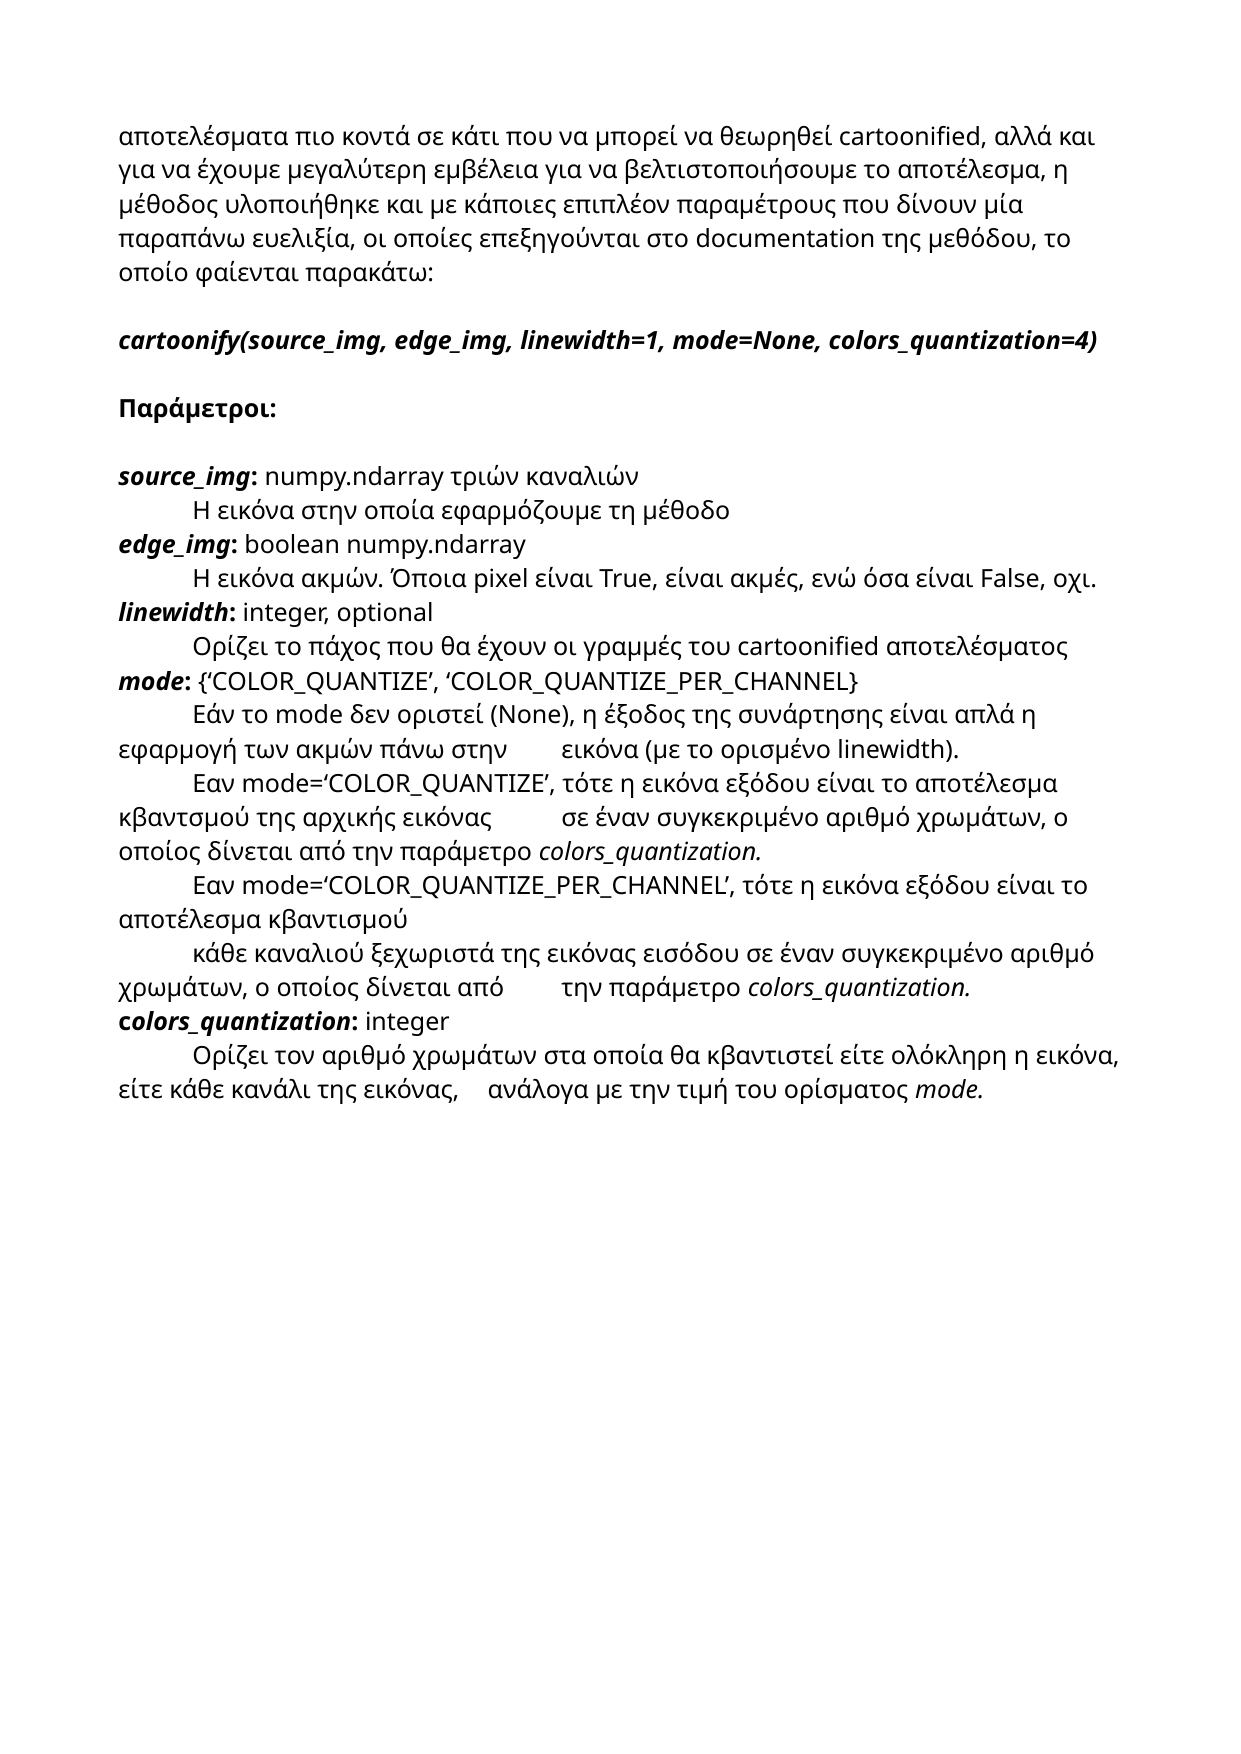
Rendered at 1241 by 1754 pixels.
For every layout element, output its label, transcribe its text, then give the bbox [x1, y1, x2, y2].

text Ορίζει το πάχος που θα έχουν οι γραμμές του cartoonified αποτελέσματος [118, 629, 1122, 663]
text Η εικόνα ακμών. Όποια pixel είναι True, είναι ακμές, ενώ όσα είναι False, οχι. [118, 561, 1122, 595]
text Εάν το mode δεν οριστεί (None), η έξοδος της συνάρτησης είναι απλά η εφαρμογή των ακμών πάνω στην εικόνα (με το ορισμένο linewidth). [118, 697, 1122, 765]
text cartoonify(source_img, edge_img, linewidth=1, mode=None, colors_quantization=4) [118, 322, 1122, 357]
text αποτελέσματα πιο κοντά σε κάτι που να μπορεί να θεωρηθεί cartoonified, αλλά και για να έχουμε μεγαλύτερη εμβέλεια για να βελτιστοποιήσουμε το αποτέλεσμα, η μέθοδος υλοποιήθηκε και με κάποιες επιπλέον παραμέτρους που δίνουν μία παραπάνω ευελιξία, οι οποίες επεξηγούνται στο documentation της μεθόδου, το οποίο φαίενται παρακάτω: [118, 118, 1122, 288]
text linewidth: integer, optional [118, 595, 1122, 629]
text Ορίζει τον αριθμό χρωμάτων στα οποία θα κβαντιστεί είτε ολόκληρη η εικόνα, είτε κάθε κανάλι της εικόνας, ανάλογα με την τιμή του ορίσματος mode. [118, 1038, 1122, 1106]
text Εαν mode=‘COLOR_QUANTIZE_PER_CHANNEL’, τότε η εικόνα εξόδου είναι το αποτέλεσμα κβαντισμού [118, 867, 1122, 936]
text mode: {‘COLOR_QUANTIZE’, ‘COLOR_QUANTIZE_PER_CHANNEL} [118, 663, 1122, 697]
text κάθε καναλιού ξεχωριστά της εικόνας εισόδου σε έναν συγκεκριμένο αριθμό χρωμάτων, ο οποίος δίνεται από την παράμετρο colors_quantization. [118, 936, 1122, 1004]
text source_img: numpy.ndarray τριών καναλιών [118, 459, 1122, 493]
text colors_quantization: integer [118, 1004, 1122, 1038]
text edge_img: boolean numpy.ndarray [118, 527, 1122, 561]
text Η εικόνα στην οποία εφαρμόζουμε τη μέθοδο [118, 493, 1122, 527]
text Εαν mode=‘COLOR_QUANTIZE’, τότε η εικόνα εξόδου είναι το αποτέλεσμα κβαντσμού της αρχικής εικόνας σε έναν συγκεκριμένο αριθμό χρωμάτων, ο οποίος δίνεται από την παράμετρο colors_quantization. [118, 765, 1122, 867]
text Παράμετροι: [118, 391, 1122, 425]
